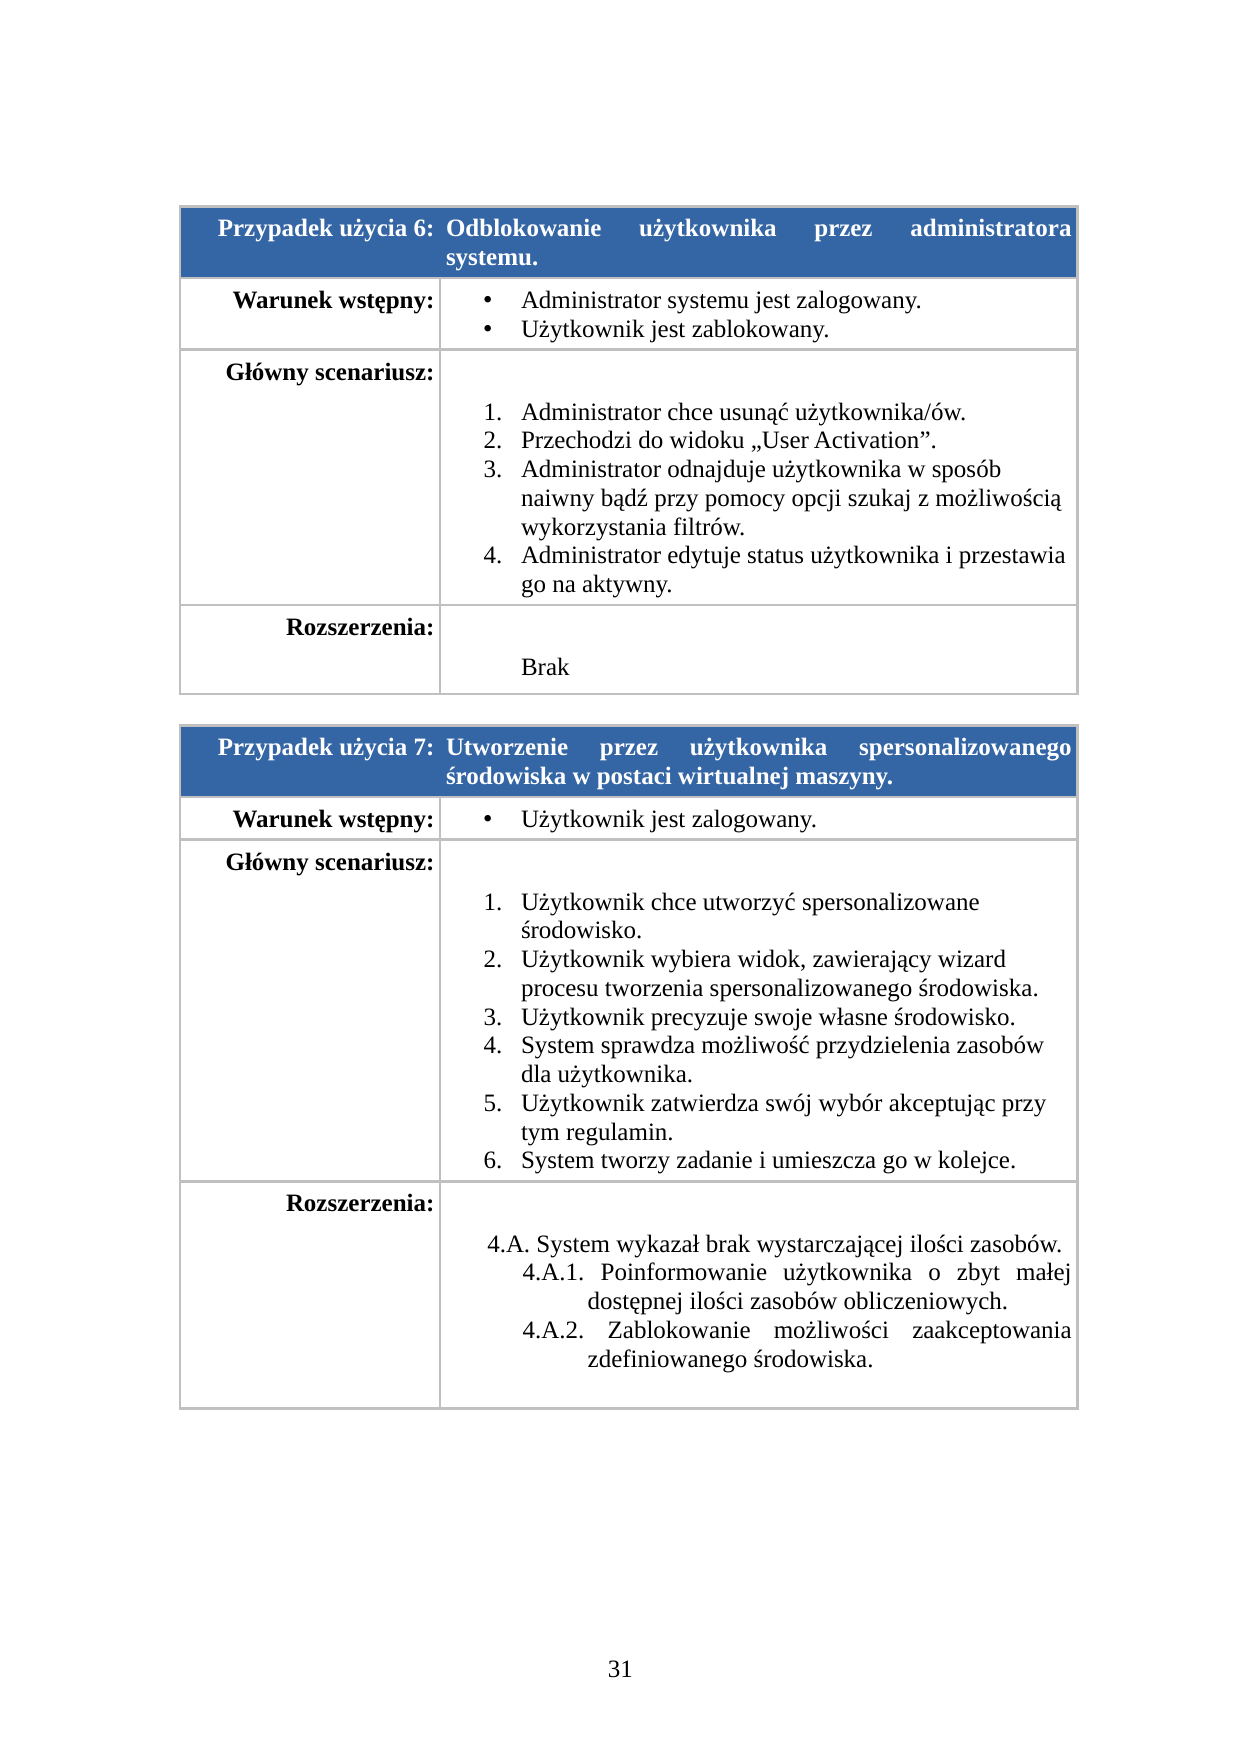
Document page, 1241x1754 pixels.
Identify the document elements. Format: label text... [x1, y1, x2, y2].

table_cell Użytkownik jest zalogowany. [441, 798, 1076, 838]
table_cell [181, 647, 439, 693]
table_cell 4.A. System wykazał brak wystarczającej ilości zasobów. 4.A.1. Poinformowanie użytkownika o zbyt małej dostępnej ilości zasobów obliczeniowych. 4.A.2. Zablokowanie możliwości zaakceptowania zdefiniowanego środowiska. [441, 1223, 1076, 1407]
table_header Utworzenie przez użytkownika spersonalizowanego środowiska w postaci wirtualnej maszyny. [440, 727, 1076, 796]
table_cell Główny scenariusz: [181, 351, 439, 391]
table_cell [441, 351, 1076, 391]
table_cell [181, 391, 439, 604]
table_cell [441, 841, 1076, 881]
table_cell Brak [441, 647, 1076, 693]
table_cell Rozszerzenia: [181, 606, 439, 647]
table_cell Administrator chce usunąć użytkownika/ów. Przechodzi do widoku „User Activation”. Administrator odnajduje użytkownika w sposób naiwny bądź przy pomocy opcji szukaj z możliwością wykorzystania filtrów. Administrator edytuje status użytkownika i przestawia go na aktywny. [441, 391, 1076, 604]
table_cell Użytkownik chce utworzyć spersonalizowane środowisko. Użytkownik wybiera widok, zawierający wizard procesu tworzenia spersonalizowanego środowiska. Użytkownik precyzuje swoje własne środowisko. System sprawdza możliwość przydzielenia zasobów dla użytkownika. Użytkownik zatwierdza swój wybór akceptując przy tym regulamin. System tworzy zadanie i umieszcza go w kolejce. [441, 881, 1076, 1180]
table_cell Rozszerzenia: [181, 1183, 439, 1223]
table_cell Warunek wstępny: [181, 798, 439, 838]
table_header Odblokowanie użytkownika przez administratora systemu. [440, 208, 1076, 277]
table_cell [181, 881, 439, 1180]
table_cell Warunek wstępny: [181, 279, 439, 348]
table_cell [441, 1183, 1076, 1223]
table_cell [181, 1223, 439, 1407]
table_header Przypadek użycia 7: [181, 727, 440, 796]
table_cell [441, 606, 1076, 647]
table_cell Główny scenariusz: [181, 841, 439, 881]
table_header Przypadek użycia 6: [181, 208, 440, 277]
table_cell Administrator systemu jest zalogowany. Użytkownik jest zablokowany. [441, 279, 1076, 348]
